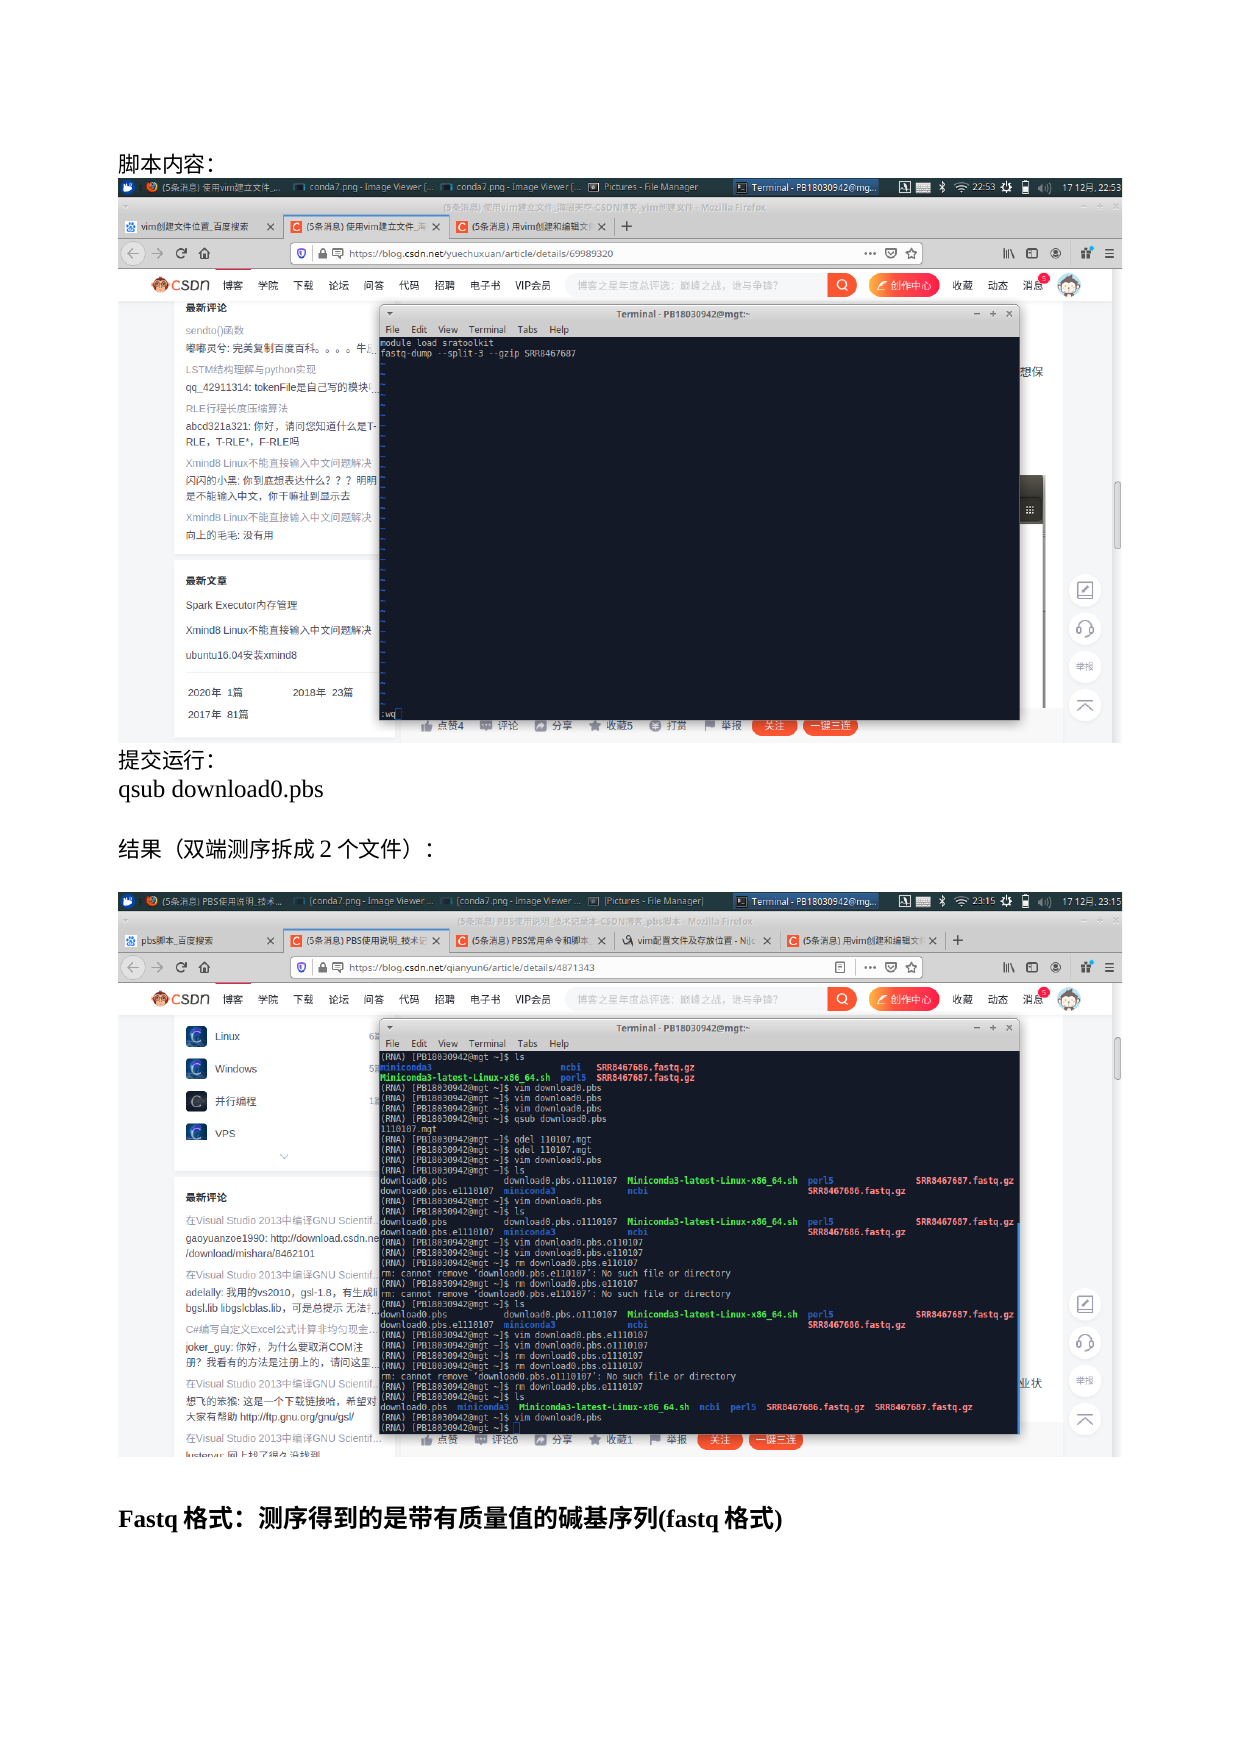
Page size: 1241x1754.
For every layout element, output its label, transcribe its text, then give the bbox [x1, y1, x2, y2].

subtitle Fastq格式：测序得到的是带有质量值的碱基序列(fastq格式) [118, 1498, 1122, 1534]
text 提交运行： [118, 743, 1122, 774]
text 脚本内容： [118, 147, 1122, 178]
picture [118, 178, 1123, 743]
text qsub download0.pbs [118, 774, 1122, 803]
text 结果（双端测序拆成2个文件）： [118, 832, 1122, 864]
picture [118, 892, 1123, 1457]
